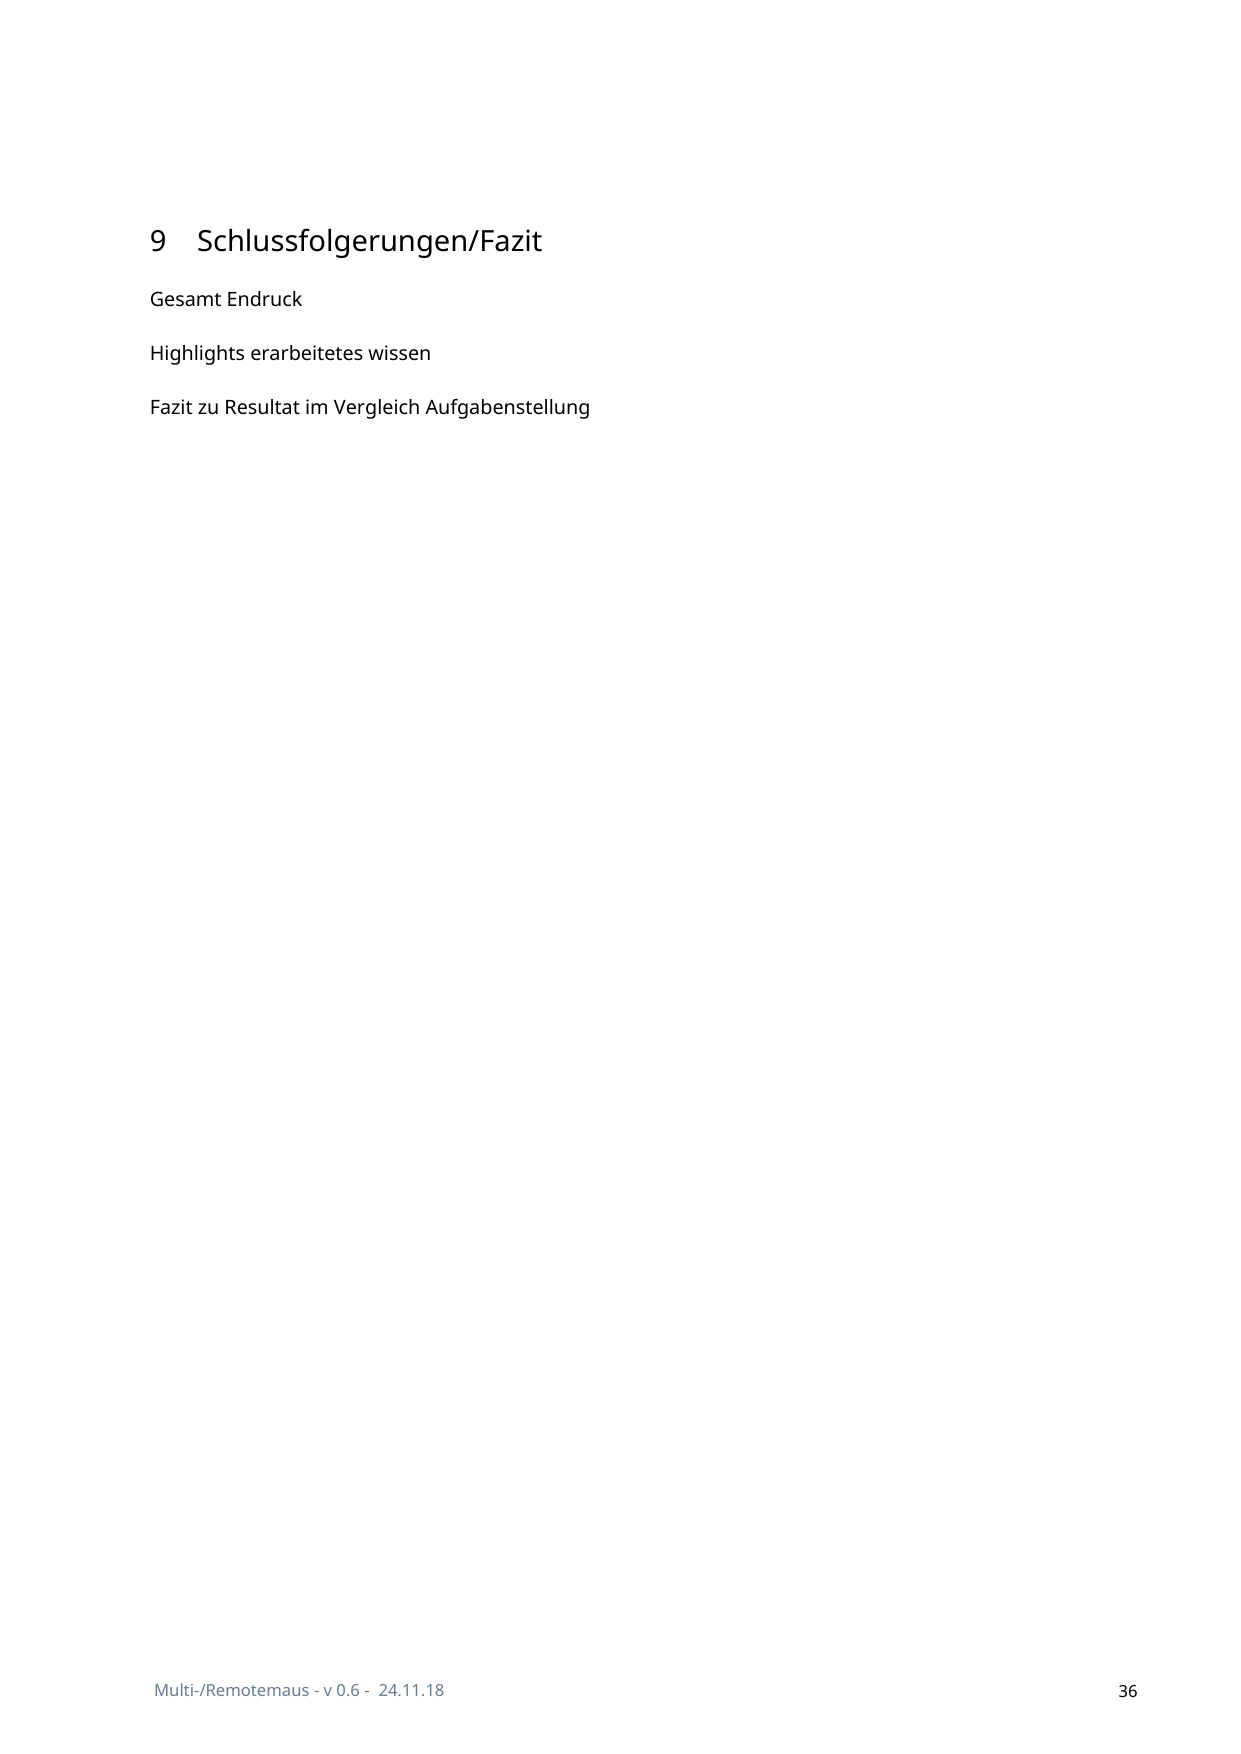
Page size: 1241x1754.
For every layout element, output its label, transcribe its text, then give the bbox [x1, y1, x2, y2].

subtitle Schlussfolgerungen/Fazit [149, 221, 1136, 260]
text Fazit zu Resultat im Vergleich Aufgabenstellung [149, 393, 1136, 420]
text Highlights erarbeitetes wissen [149, 339, 1136, 366]
text Gesamt Endruck [149, 285, 1136, 312]
